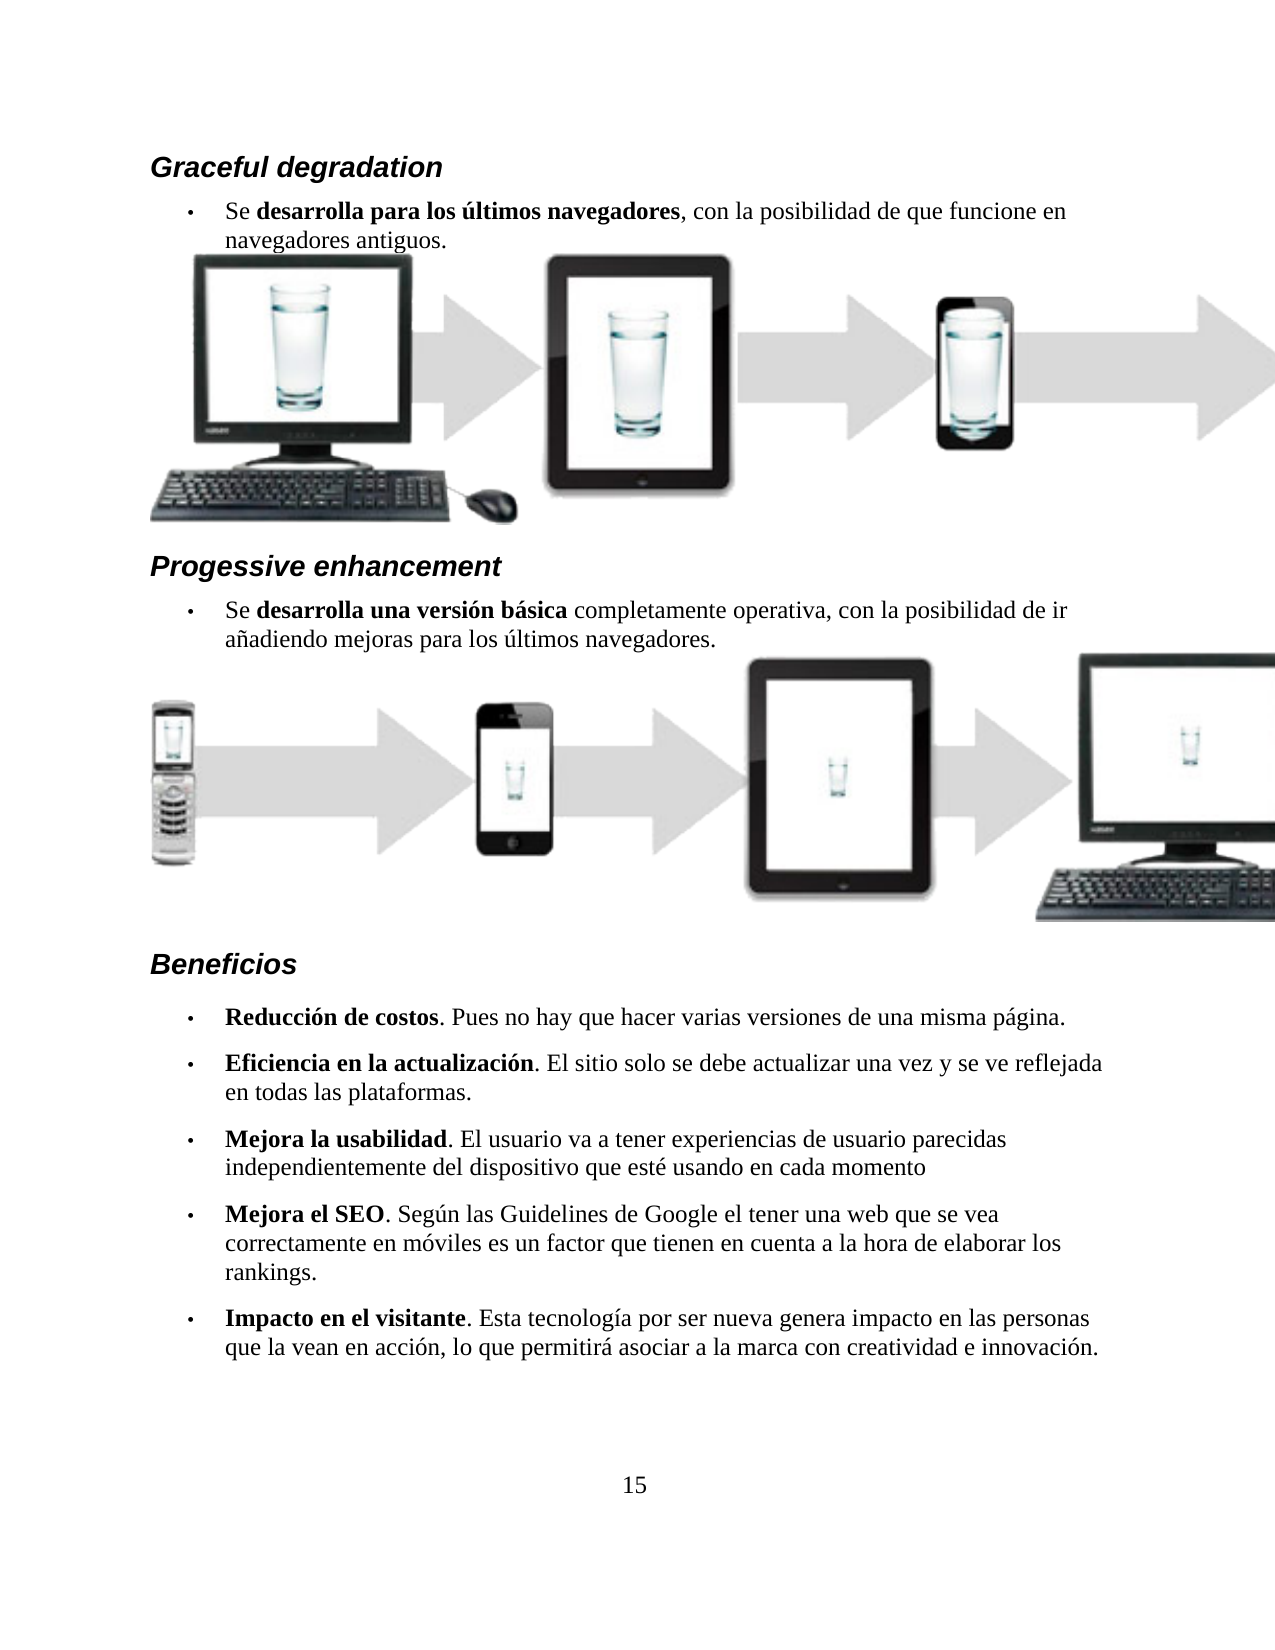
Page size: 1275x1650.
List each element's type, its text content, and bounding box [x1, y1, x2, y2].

list Mejora la usabilidad. El usuario va a tener experiencias de usuario parecidas independientemente del dispositivo que esté usando en cada momento [187, 1124, 1125, 1181]
picture [150, 253, 1275, 525]
list Se desarrolla una versión básica completamente operativa, con la posibilidad de ir añadiendo mejoras para los últimos navegadores. [187, 595, 1125, 652]
subtitle Beneficios [150, 947, 1125, 980]
list Eficiencia en la actualización. El sitio solo se debe actualizar una vez y se ve reflejada en todas las plataformas. [187, 1048, 1125, 1106]
list Mejora el SEO. Según las Guidelines de Google el tener una web que se vea correctamente en móviles es un factor que tienen en cuenta a la hora de elaborar los rankings. [187, 1199, 1125, 1285]
list Se desarrolla para los últimos navegadores, con la posibilidad de que funcione en navegadores antiguos. [187, 196, 1125, 253]
list Impacto en el visitante. Esta tecnología por ser nueva genera impacto en las personas que la vean en acción, lo que permitirá asociar a la marca con creatividad e innovación. [187, 1303, 1125, 1361]
subtitle Graceful degradation [150, 150, 1125, 183]
list Reducción de costos. Pues no hay que hacer varias versiones de una misma página. [187, 1002, 1125, 1030]
picture [150, 652, 1275, 922]
subtitle Progessive enhancement [150, 549, 1125, 583]
